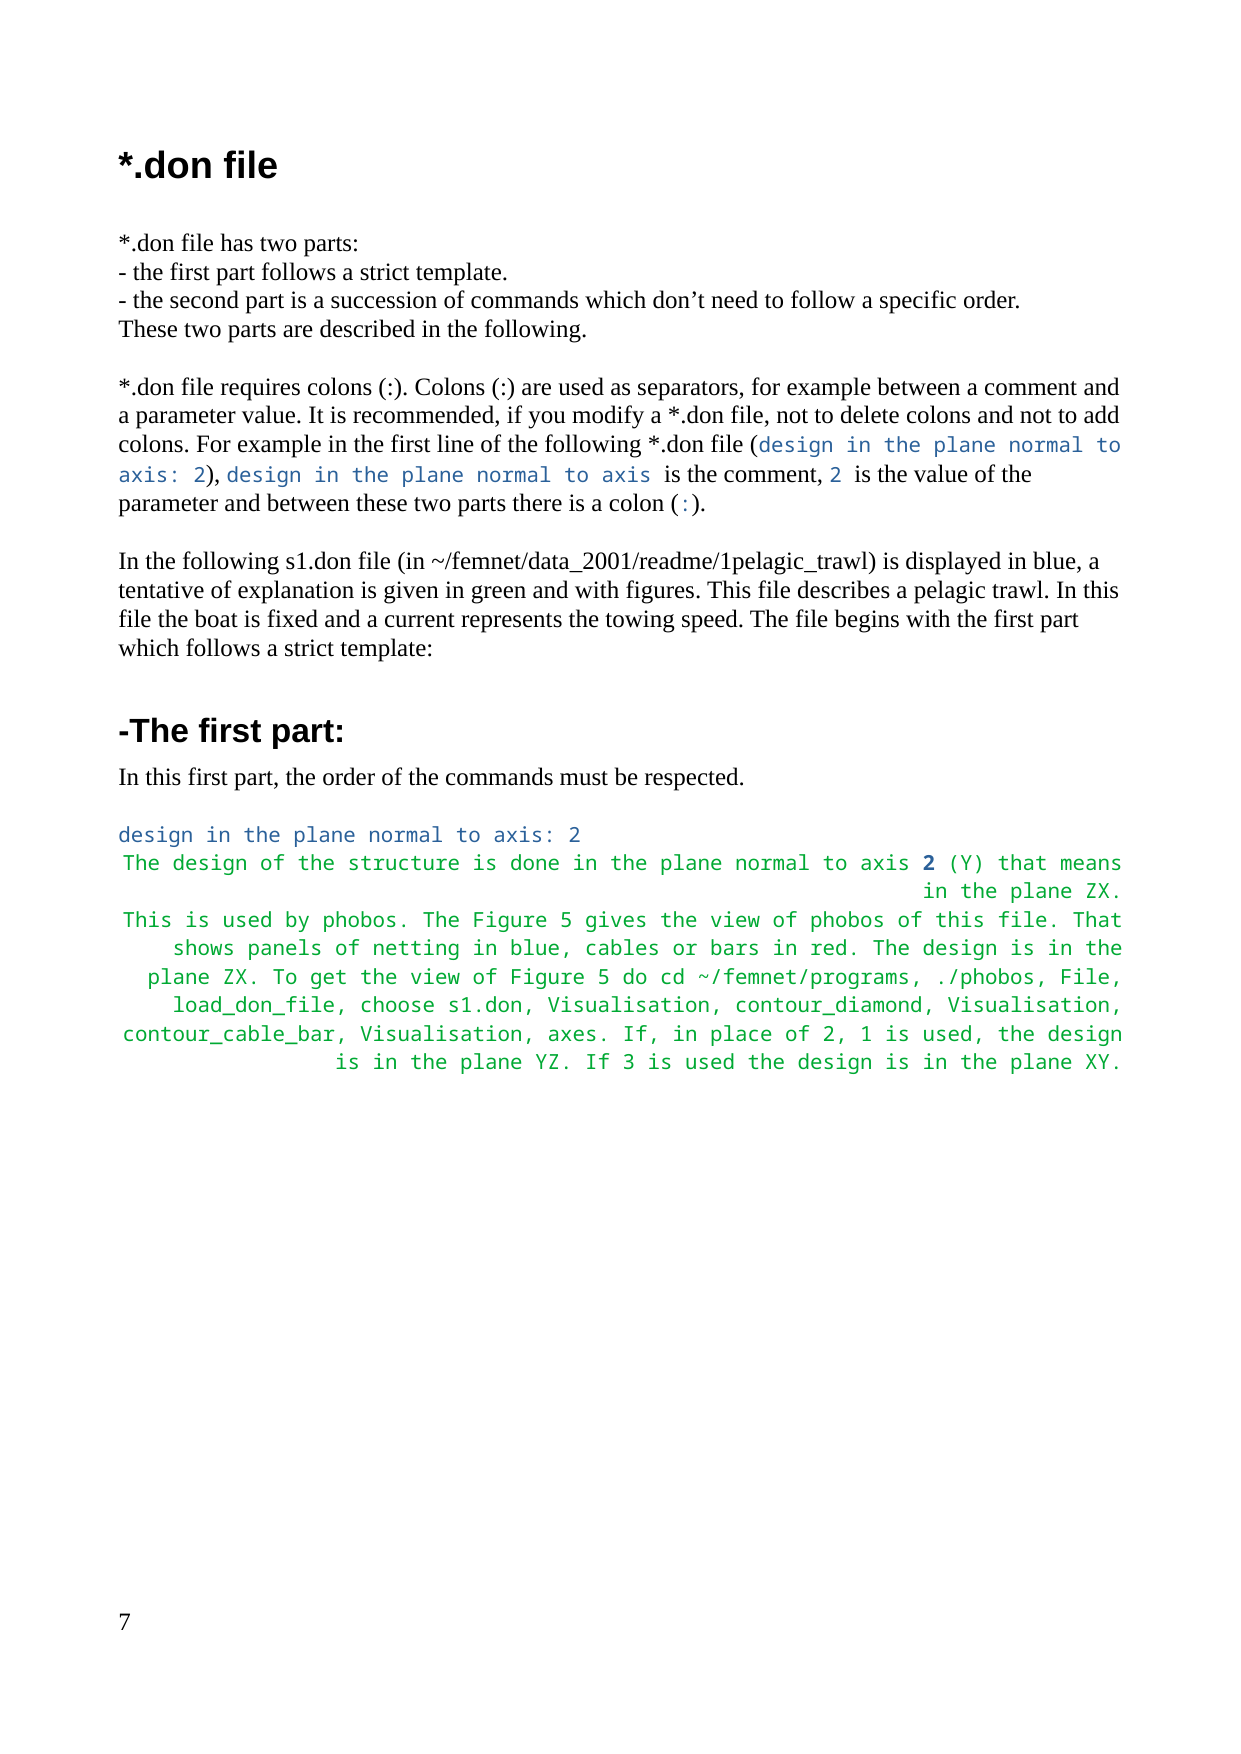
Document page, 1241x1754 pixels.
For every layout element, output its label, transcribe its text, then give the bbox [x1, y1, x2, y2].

text *.don file requires colons (:). Colons (:) are used as separators, for example between a comment and a parameter value. It is recommended, if you modify a *.don file, not to delete colons and not to add colons. For example in the first line of the following *.don file (design in the plane normal to axis: 2), design in the plane normal to axis is the comment, 2 is the value of the parameter and between these two parts there is a colon (:). [118, 372, 1122, 518]
text - the second part is a succession of commands which don’t need to follow a specific order. [118, 286, 1122, 314]
text *.don file has two parts: [118, 228, 1122, 257]
text This is used by phobos. The Figure 5 gives the view of phobos of this file. That shows panels of netting in blue, cables or bars in red. The design is in the plane ZX. To get the view of Figure 5 do cd ~/femnet/programs, ./phobos, File, load_don_file, choose s1.don, Visualisation, contour_diamond, Visualisation, contour_cable_bar, Visualisation, axes. If, in place of 2, 1 is used, the design is in the plane YZ. If 3 is used the design is in the plane XY. [118, 905, 1122, 1076]
text These two parts are described in the following. [118, 314, 1122, 343]
subtitle *.don file [118, 143, 1122, 187]
text In this first part, the order of the commands must be respected. [118, 762, 1122, 791]
text - the first part follows a strict template. [118, 257, 1122, 286]
text The design of the structure is done in the plane normal to axis 2 (Y) that means in the plane ZX. [118, 848, 1122, 905]
text design in the plane normal to axis: 2 [118, 820, 1122, 848]
subtitle -The first part: [118, 711, 1122, 750]
text In the following s1.don file (in ~/femnet/data_2001/readme/1pelagic_trawl) is displayed in blue, a tentative of explanation is given in green and with figures. This file describes a pelagic trawl. In this file the boat is fixed and a current represents the towing speed. The file begins with the first part which follows a strict template: [118, 546, 1122, 661]
